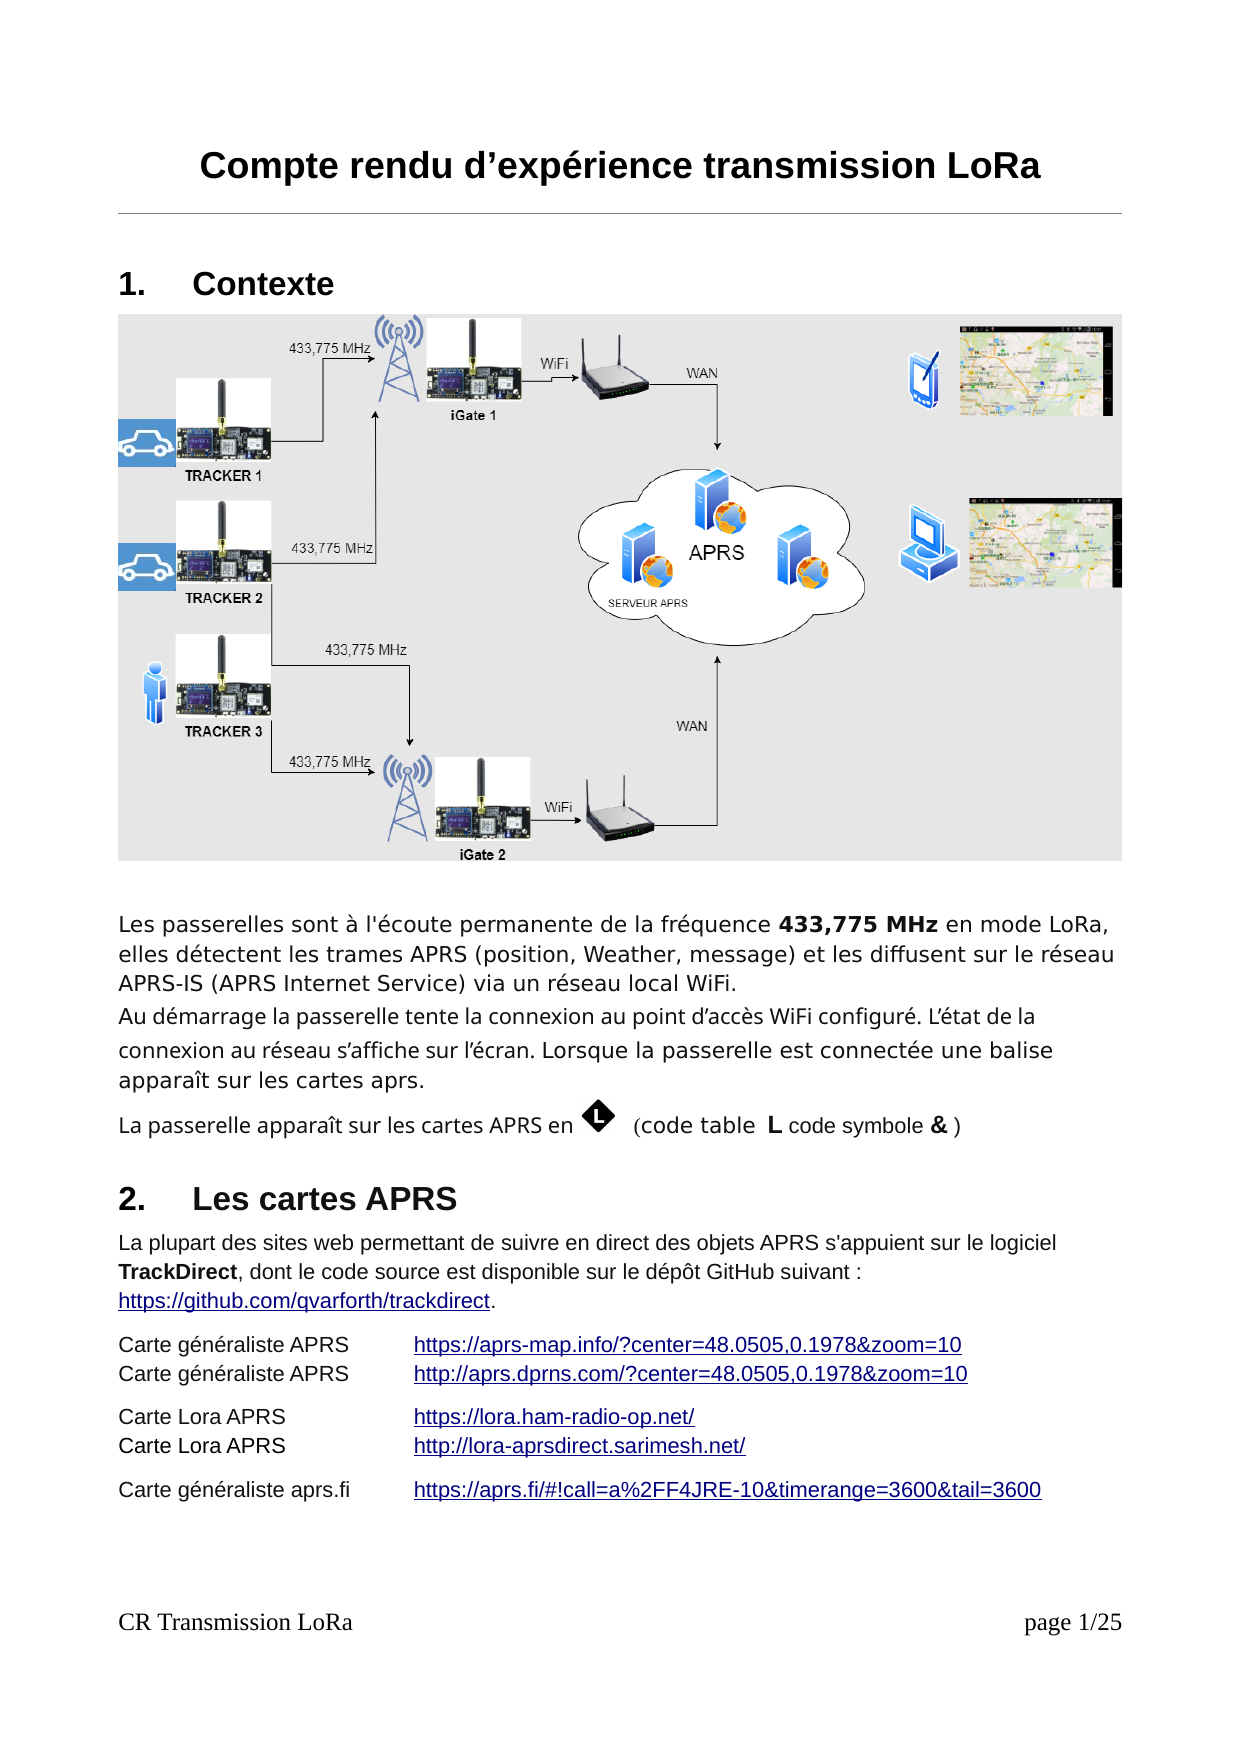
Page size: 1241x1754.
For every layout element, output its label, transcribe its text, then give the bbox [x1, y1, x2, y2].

text Les passerelles sont à l'écoute permanente de la fréquence 433,775 MHz en mode LoRa, elles détectent les trames APRS (position, Weather, message) et les diffusent sur le réseau APRS-IS (APRS Internet Service) via un réseau local WiFi. Au démarrage la passerelle tente la connexion au point d’accès WiFi configuré. L’état de la connexion au réseau s’affiche sur l’écran. Lorsque la passerelle est connectée une balise apparaît sur les cartes aprs. La passerelle apparaît sur les cartes APRS en (code table L code symbole & ) [118, 912, 1122, 1139]
text La plupart des sites web permettant de suivre en direct des objets APRS s'appuient sur le logiciel TrackDirect, dont le code source est disponible sur le dépôt GitHub suivant : https://github.com/qvarforth/trackdirect. [118, 1230, 1122, 1313]
text Carte généraliste APRS https://aprs-map.info/?center=48.0505,0.1978&zoom=10 Carte généraliste APRS http://aprs.dprns.com/?center=48.0505,0.1978&zoom=10 [118, 1332, 1122, 1386]
subtitle Contexte [118, 264, 1122, 302]
text Carte Lora APRS https://lora.ham-radio-op.net/ Carte Lora APRS http://lora-aprsdirect.sarimesh.net/ [118, 1404, 1122, 1458]
text Carte généraliste aprs.fi https://aprs.fi/#!call=a%2FF4JRE-10&timerange=3600&tail=3600 [118, 1477, 1122, 1502]
subtitle Les cartes APRS [118, 1179, 1122, 1218]
picture [118, 314, 1123, 861]
picture [579, 1098, 617, 1134]
subtitle Compte rendu d’expérience transmission LoRa [118, 143, 1122, 186]
